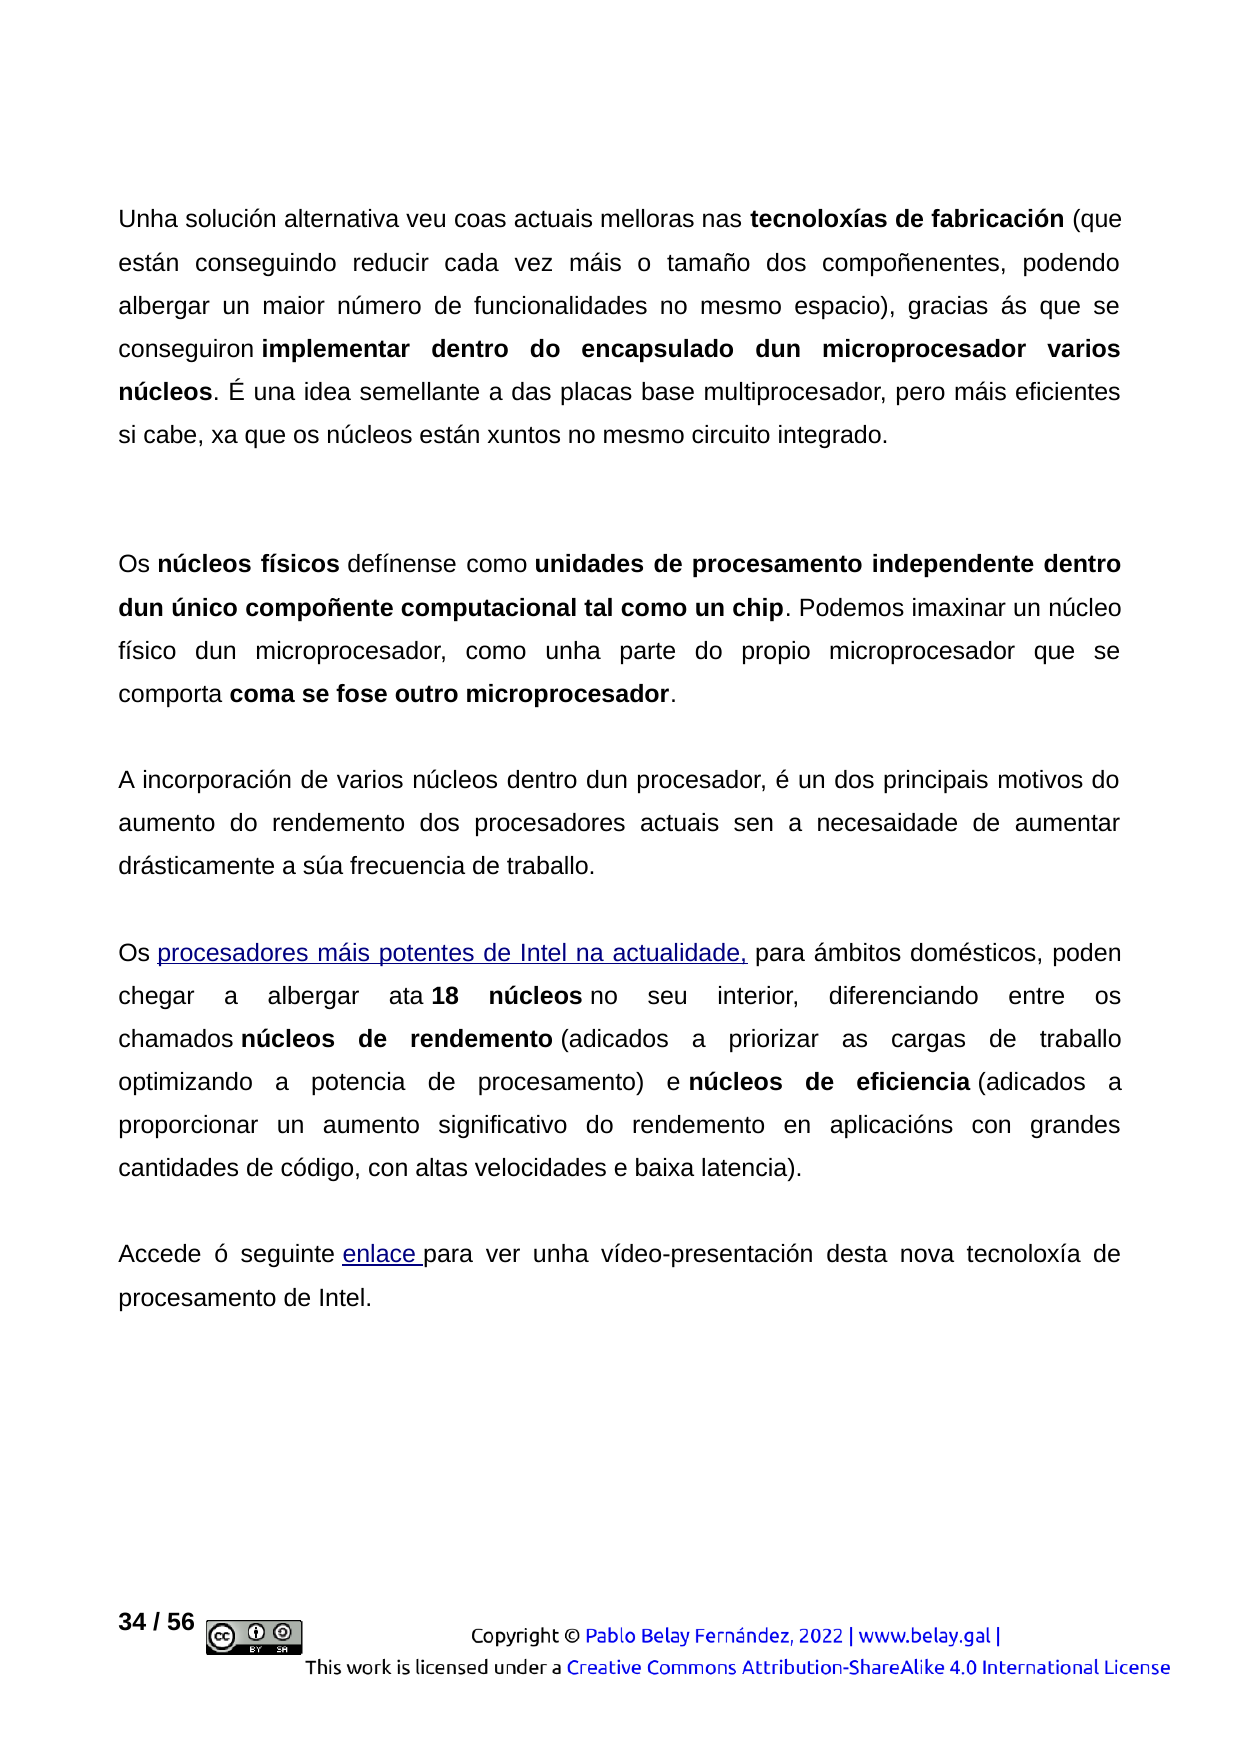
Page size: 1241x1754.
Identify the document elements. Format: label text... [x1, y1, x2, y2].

picture [200, 1604, 1205, 1690]
text Accede ó seguinte enlace para ver unha vídeo-presentación desta nova tecnoloxía de procesamento de Intel. [118, 1239, 1122, 1311]
text Os núcleos físicos defínense como unidades de procesamento independente dentro dun único compoñente computacional tal como un chip. Podemos imaxinar un núcleo físico dun microprocesador, como unha parte do propio microprocesador que se comporta coma se fose outro microprocesador. [118, 549, 1122, 707]
text A incorporación de varios núcleos dentro dun procesador, é un dos principais motivos do aumento do rendemento dos procesadores actuais sen a necesaidade de aumentar drásticamente a súa frecuencia de traballo. [118, 765, 1122, 880]
text Unha solución alternativa veu coas actuais melloras nas tecnoloxías de fabricación (que están conseguindo reducir cada vez máis o tamaño dos compoñenentes, podendo albergar un maior número de funcionalidades no mesmo espacio), gracias ás que se conseguiron implementar dentro do encapsulado dun microprocesador varios núcleos. É una idea semellante a das placas base multiprocesador, pero máis eficientes si cabe, xa que os núcleos están xuntos no mesmo circuito integrado. [118, 204, 1122, 449]
text Os procesadores máis potentes de Intel na actualidade, para ámbitos domésticos, poden chegar a albergar ata 18 núcleos no seu interior, diferenciando entre os chamados núcleos de rendemento (adicados a priorizar as cargas de traballo optimizando a potencia de procesamento) e núcleos de eficiencia (adicados a proporcionar un aumento significativo do rendemento en aplicacións con grandes cantidades de código, con altas velocidades e baixa latencia). [118, 937, 1122, 1182]
